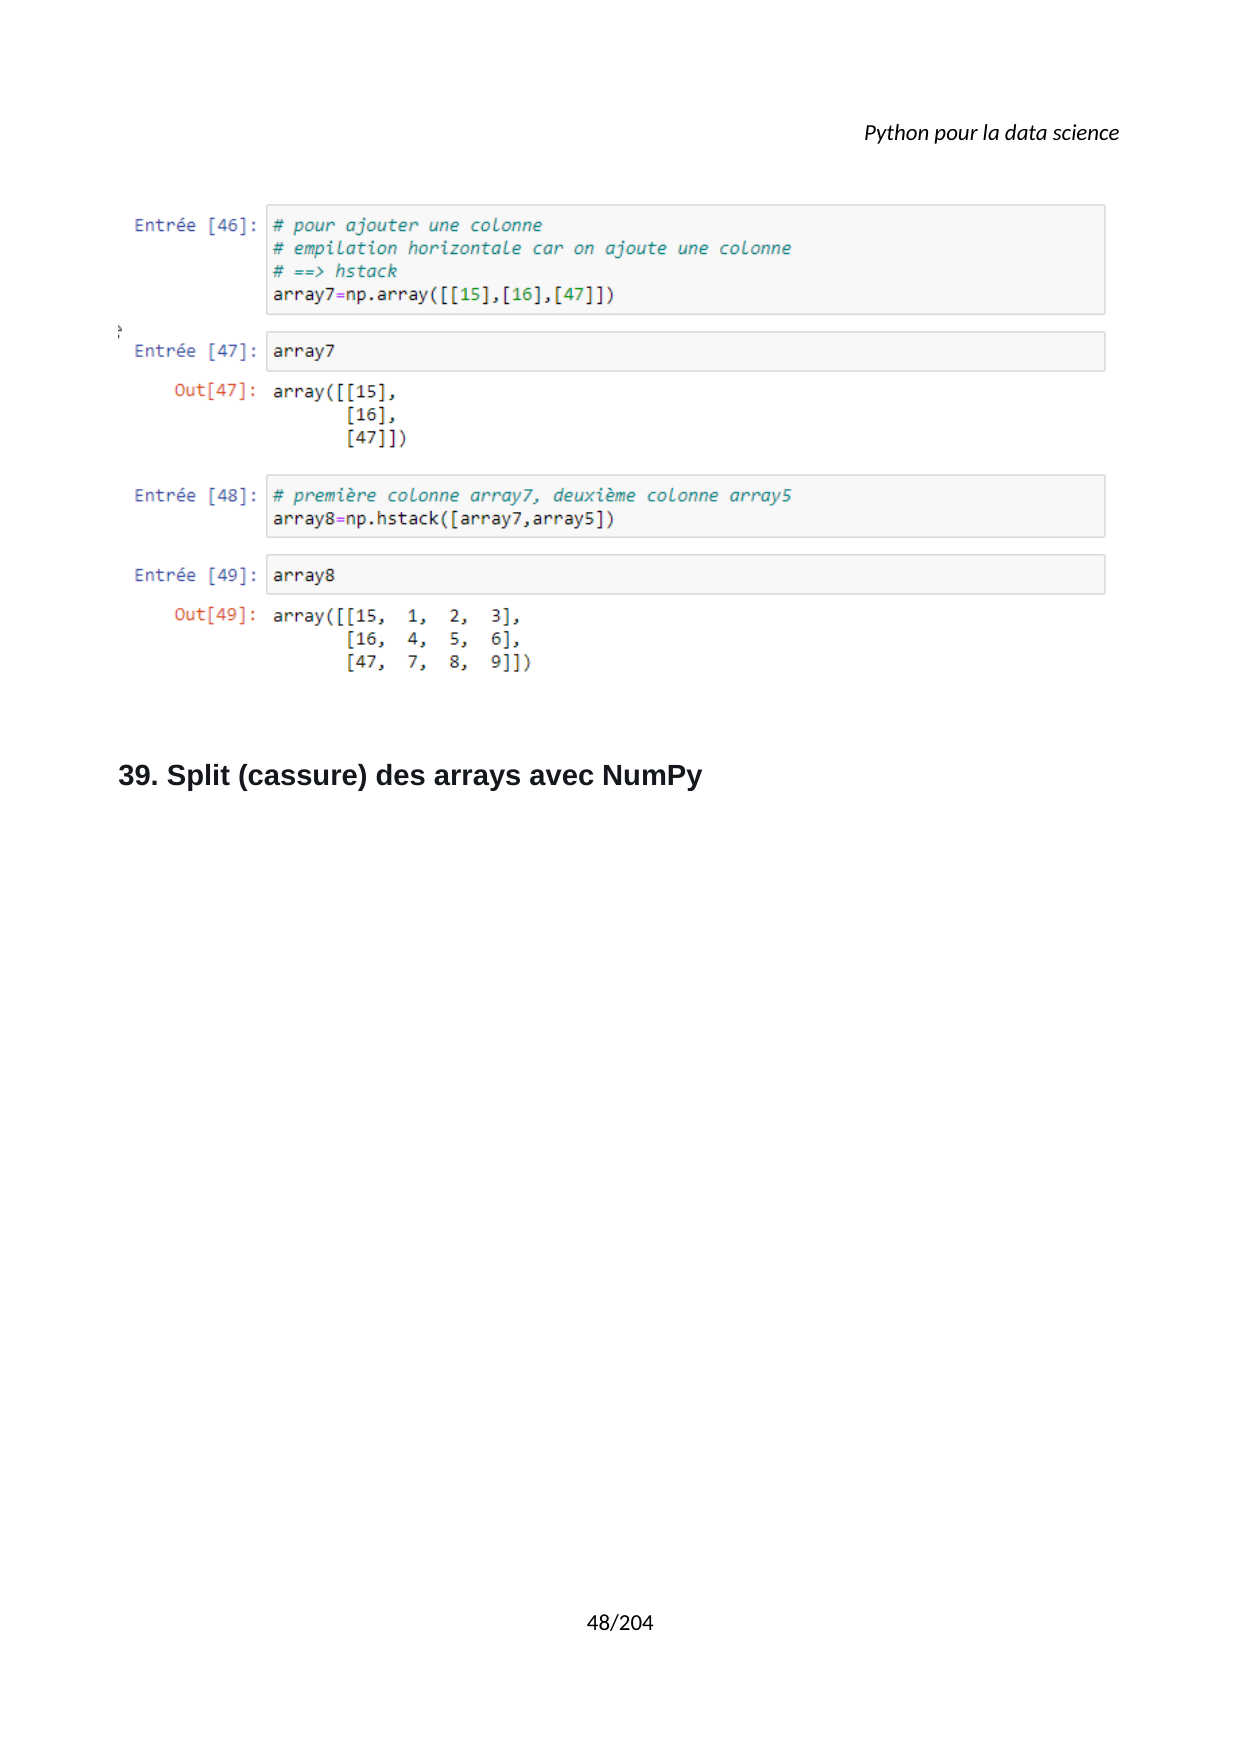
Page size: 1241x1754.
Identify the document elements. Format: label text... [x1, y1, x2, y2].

subtitle 39. Split (cassure) des arrays avec NumPy [118, 758, 1122, 792]
picture [118, 203, 1122, 688]
